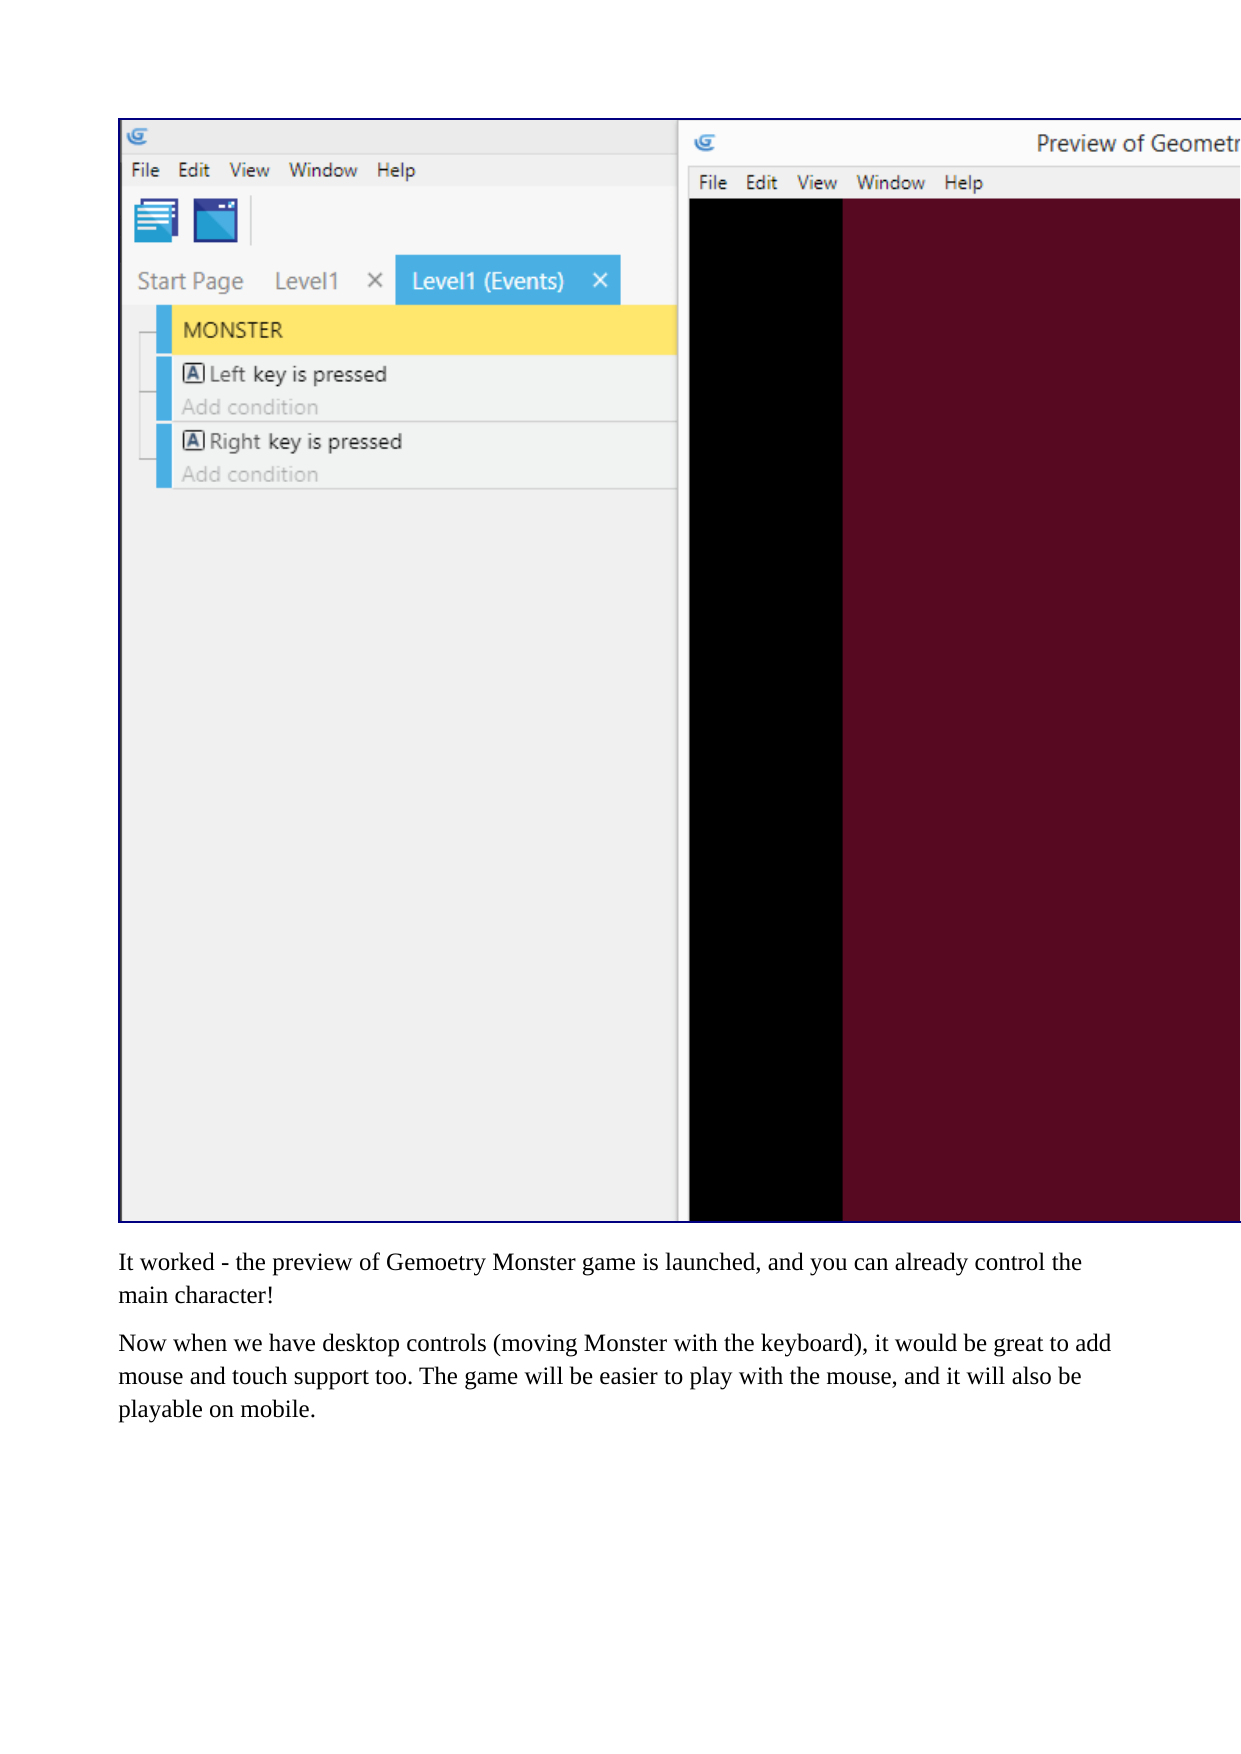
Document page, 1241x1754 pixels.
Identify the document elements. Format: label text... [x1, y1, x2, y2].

picture [120, 120, 1241, 1221]
text Now when we have desktop controls (moving Monster with the keyboard), it would be great to add mouse and touch support too. The game will be easier to play with the mouse, and it will also be playable on mobile. [118, 1328, 1122, 1422]
text It worked - the preview of Gemoetry Monster game is launched, and you can already control the main character! [118, 1247, 1122, 1309]
